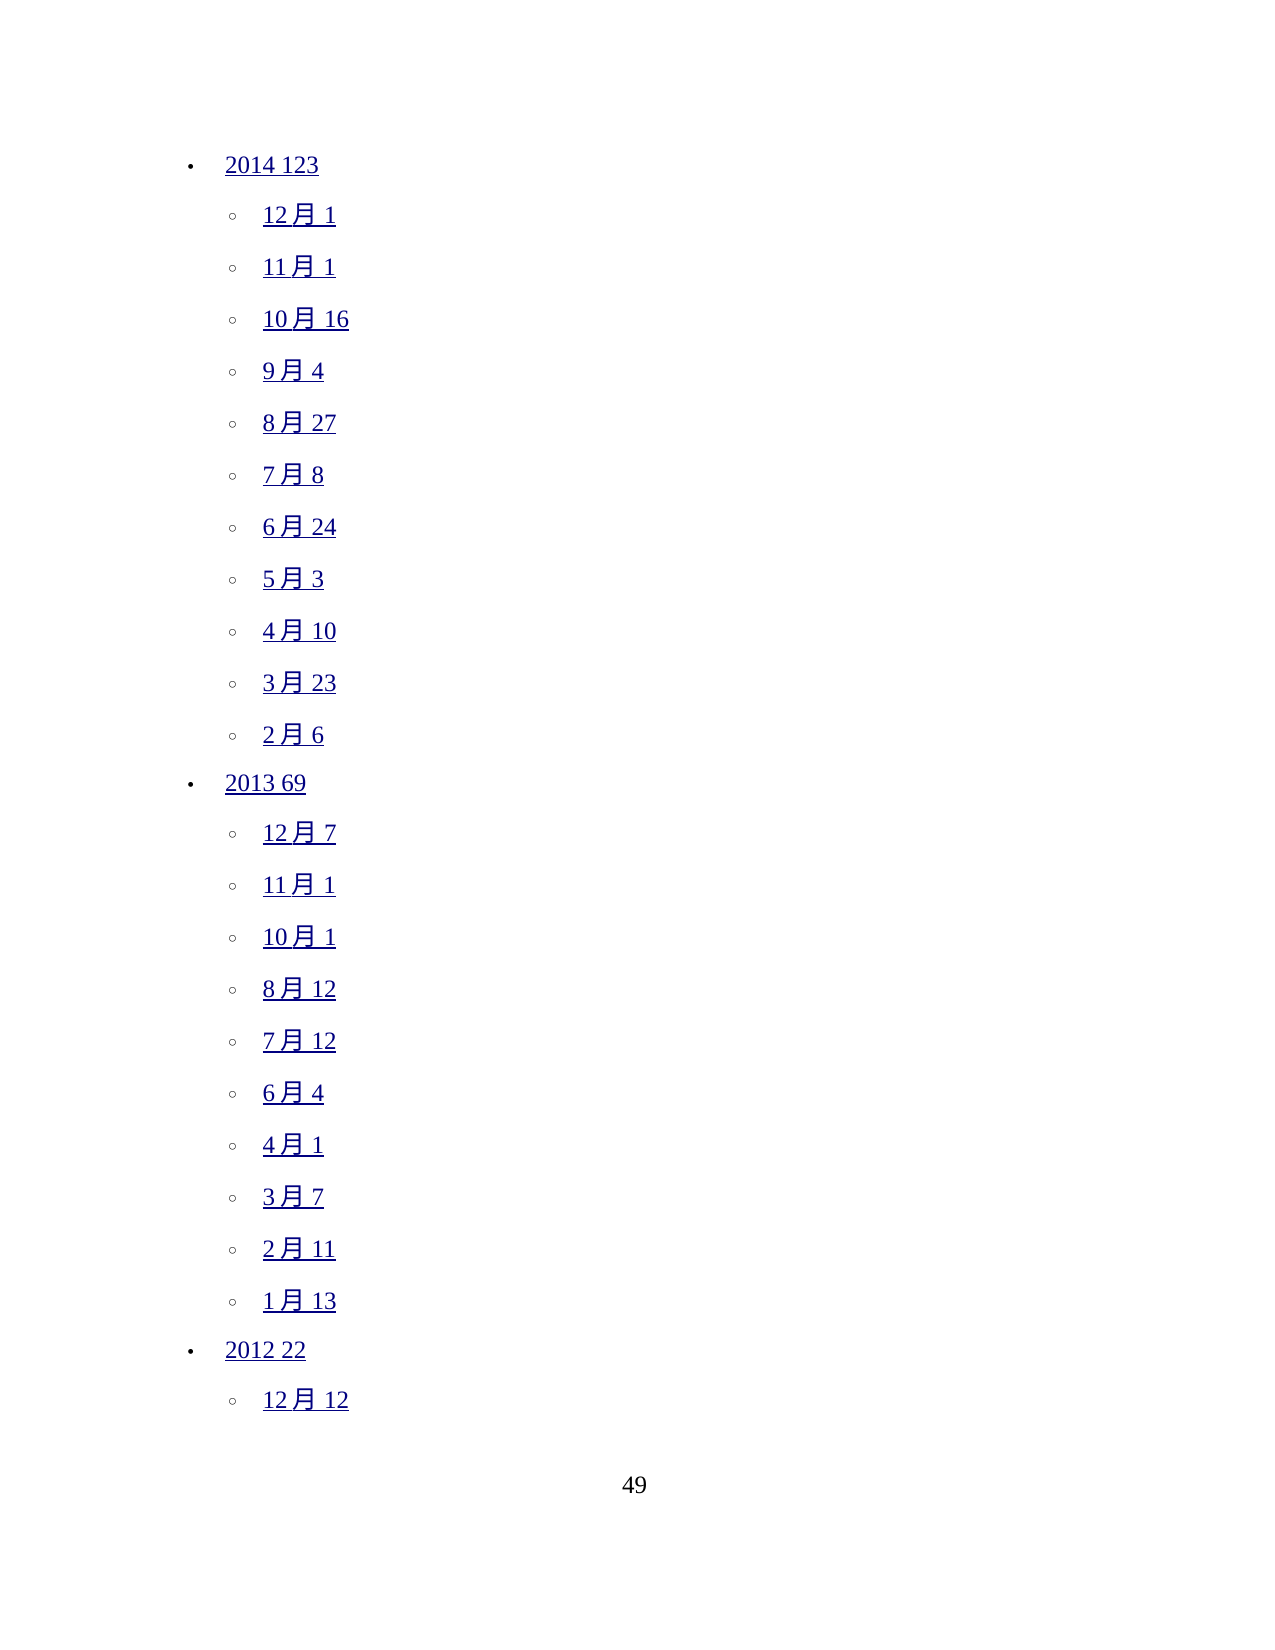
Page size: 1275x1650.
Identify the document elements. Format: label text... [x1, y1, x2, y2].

list 6月 24 [225, 508, 1125, 543]
list 2月 6 [225, 716, 1125, 751]
list 3月 23 [225, 664, 1125, 698]
list 11月 1 [225, 249, 1125, 283]
list 4月 10 [225, 612, 1125, 647]
list 2月 11 [225, 1231, 1125, 1265]
list 6月 4 [225, 1075, 1125, 1109]
list 1月 13 [225, 1283, 1125, 1317]
list 7月 12 [225, 1023, 1125, 1057]
list 3月 7 [225, 1179, 1125, 1213]
list 9月 4 [225, 353, 1125, 387]
list 11月 1 [225, 867, 1125, 901]
list 2012 22 [187, 1335, 1125, 1364]
list 7月 8 [225, 457, 1125, 491]
list 2014 123 [187, 150, 1125, 179]
list 12月 12 [225, 1382, 1125, 1416]
list 12月 7 [225, 815, 1125, 849]
list 4月 1 [225, 1127, 1125, 1161]
list 5月 3 [225, 561, 1125, 594]
list 8月 12 [225, 971, 1125, 1005]
list 2013 69 [187, 768, 1125, 797]
list 12月 1 [225, 197, 1125, 231]
list 10月 16 [225, 301, 1125, 335]
list 10月 1 [225, 919, 1125, 953]
list 8月 27 [225, 404, 1125, 439]
